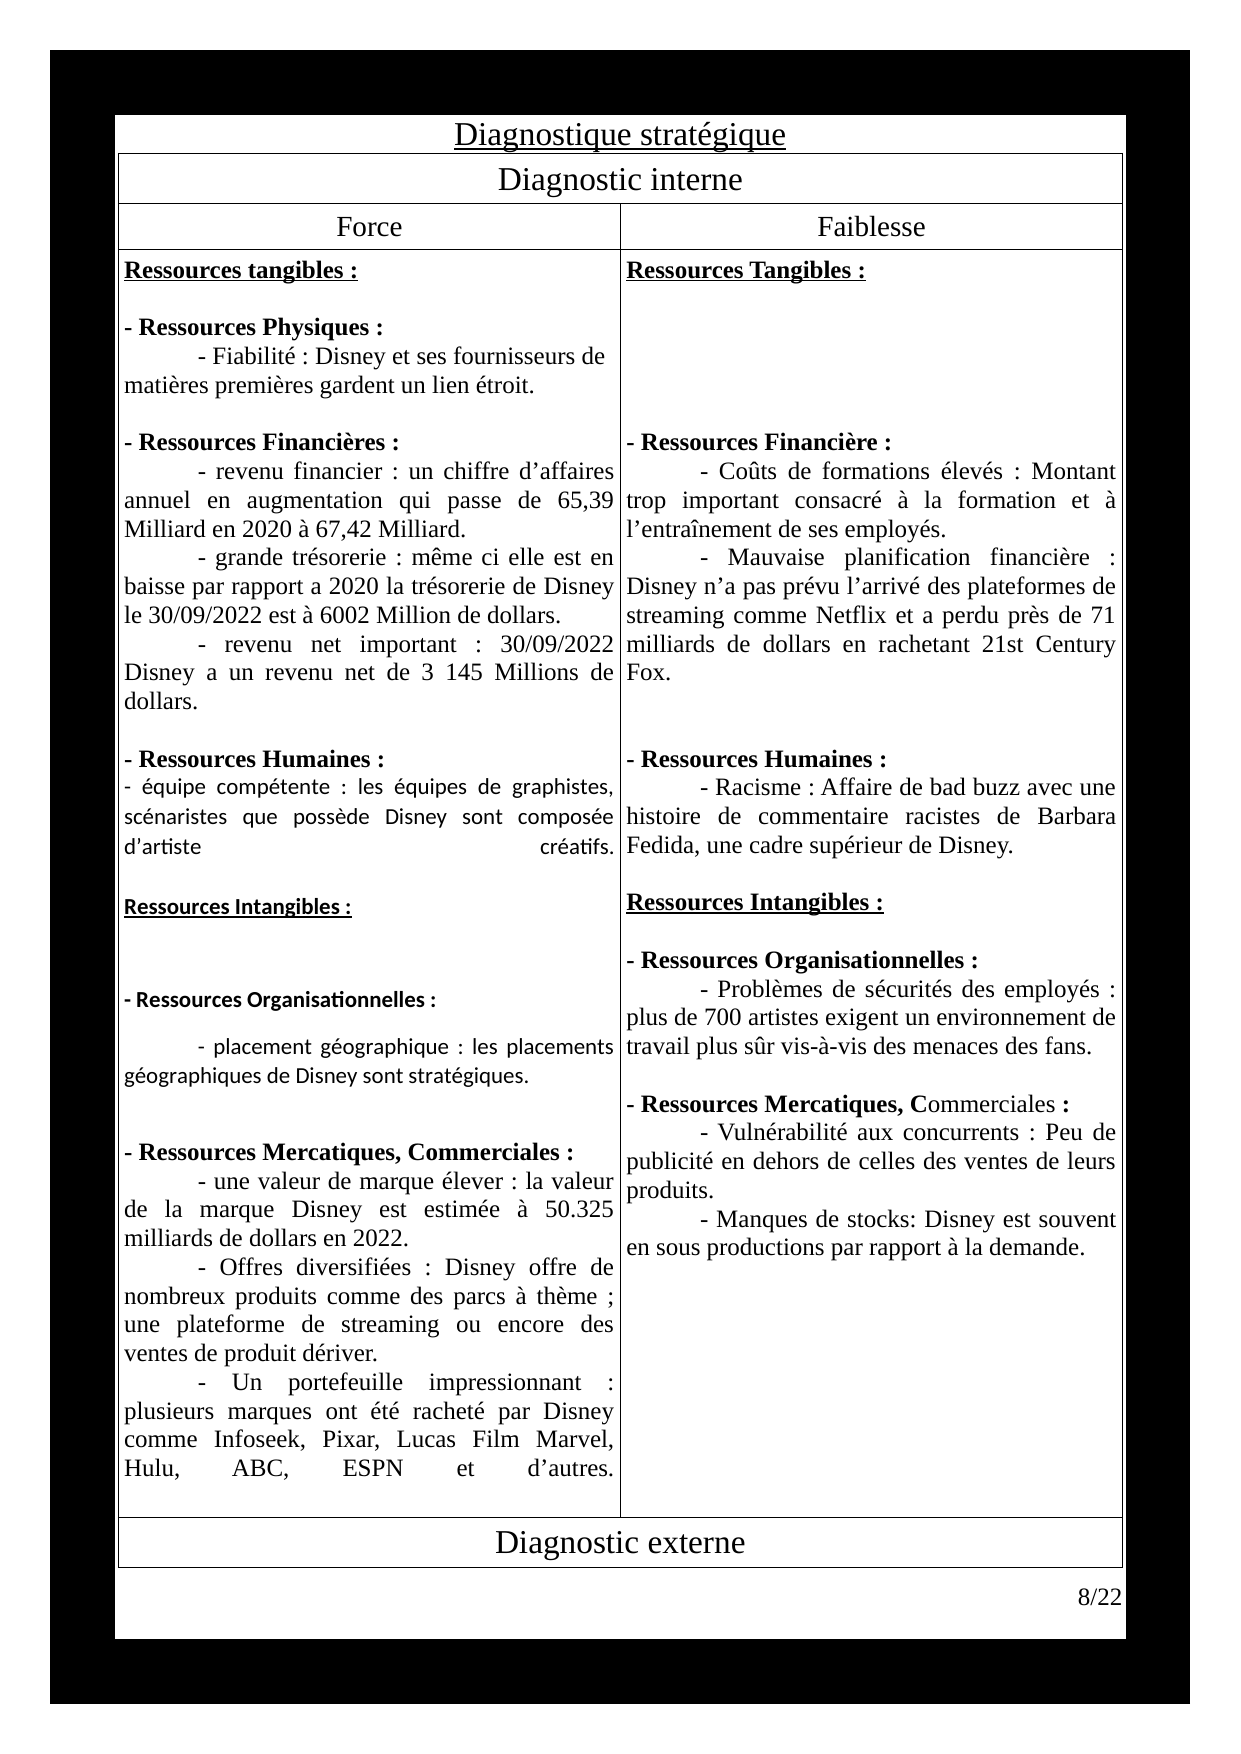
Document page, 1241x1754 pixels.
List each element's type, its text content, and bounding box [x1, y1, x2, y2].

table_cell Ressources Tangibles : - Ressources Financière : - Coûts de formations élevés : Montant trop important consacré à la formation et à l’entraînement de ses employés. - Mauvaise planification financière : Disney n’a pas prévu l’arrivé des plateformes de streaming comme Netflix et a perdu près de 71 milliards de dollars en rachetant 21st Century Fox. - Ressources Humaines : - Racisme : Affaire de bad buzz avec une histoire de commentaire racistes de Barbara Fedida, une cadre supérieur de Disney. Ressources Intangibles : - Ressources Organisationnelles : - Problèmes de sécurités des employés : plus de 700 artistes exigent un environnement de travail plus sûr vis-à-vis des menaces des fans. - Ressources Mercatiques, Commerciales : - Vulnérabilité aux concurrents : Peu de publicité en dehors de celles des ventes de leurs produits. - Manques de stocks: Disney est souvent en sous productions par rapport à la demande. [621, 250, 1122, 1516]
table_cell Faiblesse [621, 204, 1122, 249]
text Diagnostique stratégique [118, 115, 1122, 153]
table_cell Diagnostic externe [119, 1518, 1122, 1567]
table_cell Force [119, 204, 620, 249]
table_cell Ressources tangibles : - Ressources Physiques : - Fiabilité : Disney et ses fournisseurs de matières premières gardent un lien étroit. - Ressources Financières : - revenu financier : un chiffre d’affaires annuel en augmentation qui passe de 65,39 Milliard en 2020 à 67,42 Milliard. - grande trésorerie : même ci elle est en baisse par rapport a 2020 la trésorerie de Disney le 30/09/2022 est à 6002 Million de dollars. - revenu net important : 30/09/2022 Disney a un revenu net de 3 145 Millions de dollars. - Ressources Humaines : - équipe compétente : les équipes de graphistes, scénaristes que possède Disney sont composée d’artiste créatifs. Ressources Intangibles : - Ressources Organisationnelles : - placement géographique : les placements géographiques de Disney sont stratégiques. - Ressources Mercatiques, Commerciales : - une valeur de marque élever : la valeur de la marque Disney est estimée à 50.325 milliards de dollars en 2022. - Offres diversifiées : Disney offre de nombreux produits comme des parcs à thème ; une plateforme de streaming ou encore des ventes de produit dériver. - Un portefeuille impressionnant : plusieurs marques ont été racheté par Disney comme Infoseek, Pixar, Lucas Film Marvel, Hulu, ABC, ESPN et d’autres. [119, 250, 620, 1516]
table_header Diagnostic interne [119, 154, 1122, 203]
